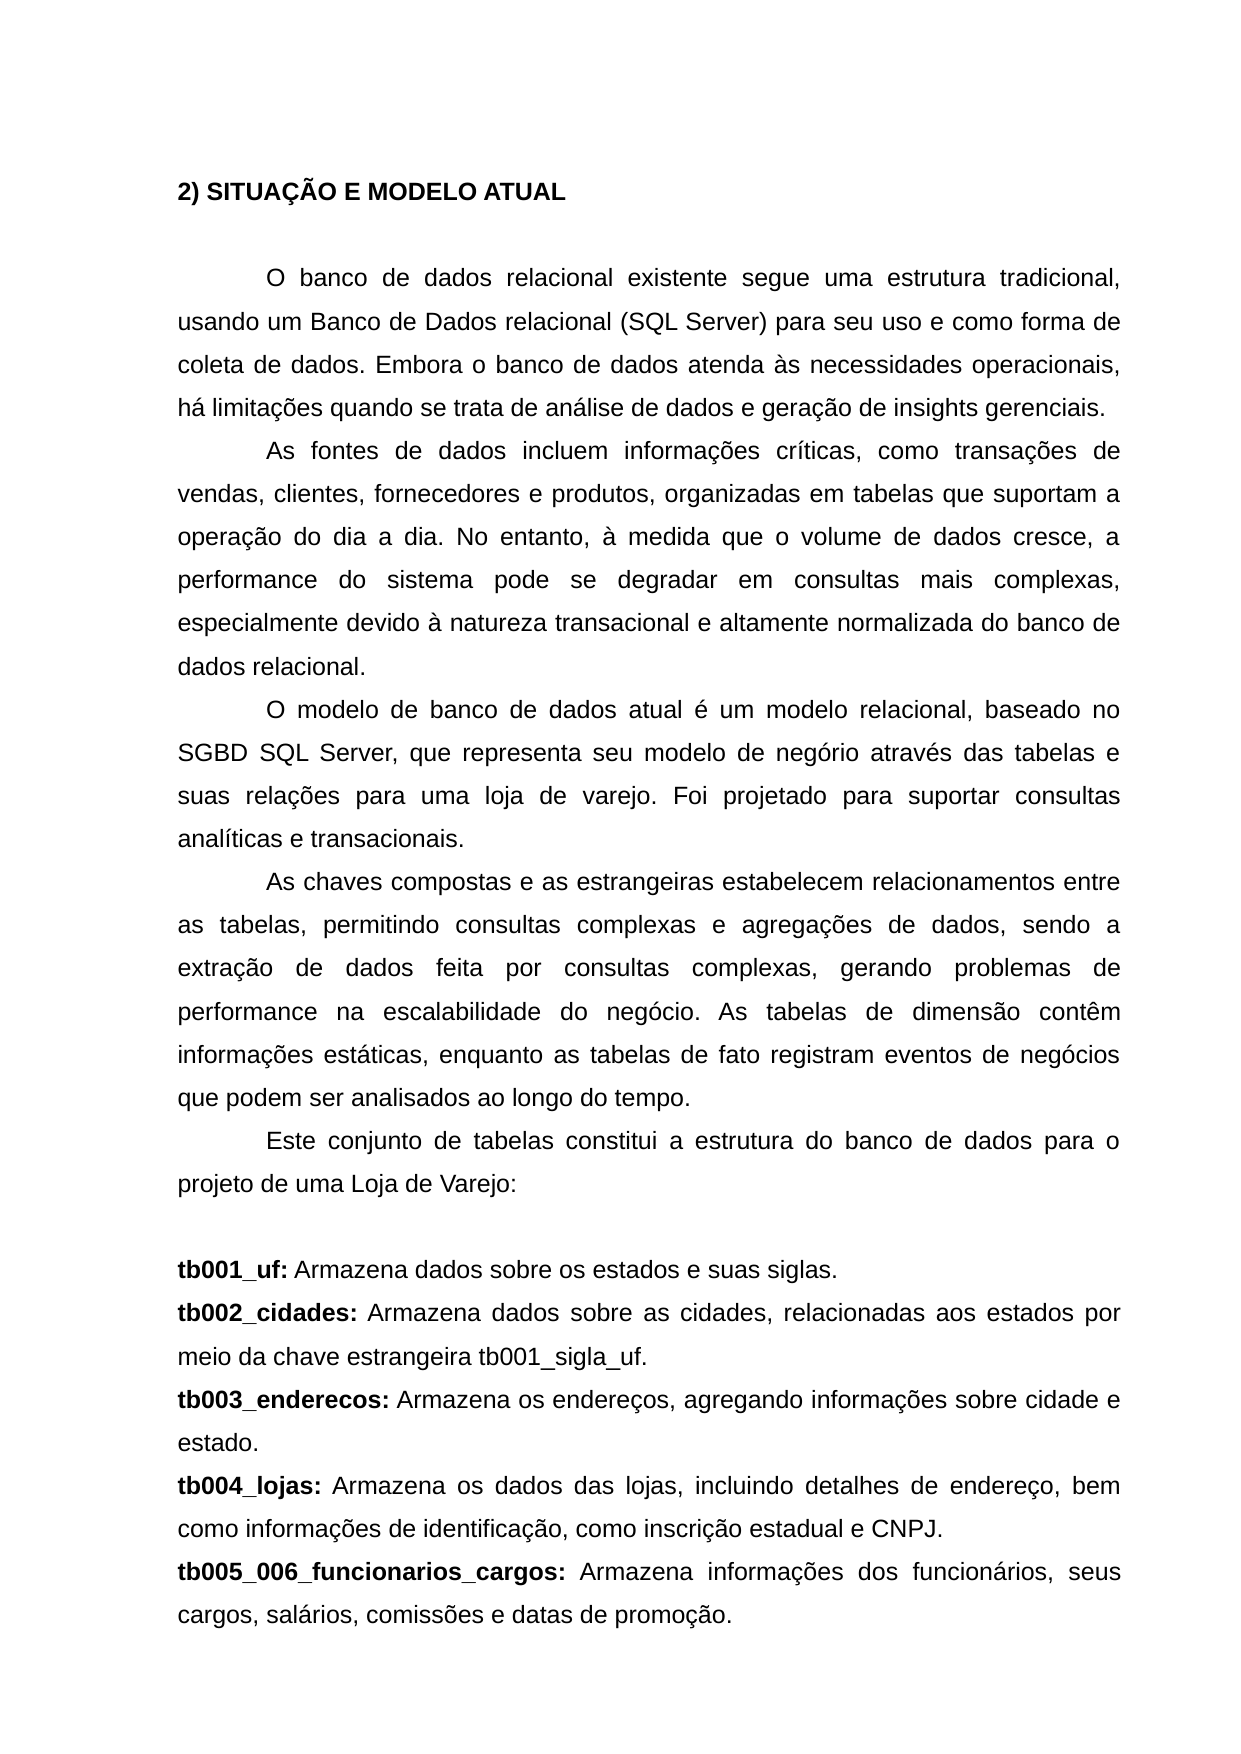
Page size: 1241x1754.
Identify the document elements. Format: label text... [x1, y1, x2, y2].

text tb004_lojas: Armazena os dados das lojas, incluindo detalhes de endereço, bem como informações de identificação, como inscrição estadual e CNPJ. [177, 1471, 1122, 1543]
text O modelo de banco de dados atual é um modelo relacional, baseado no SGBD SQL Server, que representa seu modelo de negório através das tabelas e suas relações para uma loja de varejo. Foi projetado para suportar consultas analíticas e transacionais. [177, 695, 1122, 853]
text tb001_uf: Armazena dados sobre os estados e suas siglas. [177, 1255, 1122, 1284]
text tb002_cidades: Armazena dados sobre as cidades, relacionadas aos estados por meio da chave estrangeira tb001_sigla_uf. [177, 1298, 1122, 1370]
text As chaves compostas e as estrangeiras estabelecem relacionamentos entre as tabelas, permitindo consultas complexas e agregações de dados, sendo a extração de dados feita por consultas complexas, gerando problemas de performance na escalabilidade do negócio. As tabelas de dimensão contêm informações estáticas, enquanto as tabelas de fato registram eventos de negócios que podem ser analisados ao longo do tempo. [177, 867, 1122, 1112]
text tb003_enderecos: Armazena os endereços, agregando informações sobre cidade e estado. [177, 1385, 1122, 1457]
text tb005_006_funcionarios_cargos: Armazena informações dos funcionários, seus cargos, salários, comissões e datas de promoção. [177, 1557, 1122, 1629]
text Este conjunto de tabelas constitui a estrutura do banco de dados para o projeto de uma Loja de Varejo: [177, 1126, 1122, 1198]
text O banco de dados relacional existente segue uma estrutura tradicional, usando um Banco de Dados relacional (SQL Server) para seu uso e como forma de coleta de dados. Embora o banco de dados atenda às necessidades operacionais, há limitações quando se trata de análise de dados e geração de insights gerenciais. [177, 263, 1122, 422]
text As fontes de dados incluem informações críticas, como transações de vendas, clientes, fornecedores e produtos, organizadas em tabelas que suportam a operação do dia a dia. No entanto, à medida que o volume de dados cresce, a performance do sistema pode se degradar em consultas mais complexas, especialmente devido à natureza transacional e altamente normalizada do banco de dados relacional. [177, 436, 1122, 680]
text 2) SITUAÇÃO E MODELO ATUAL [177, 177, 1122, 206]
